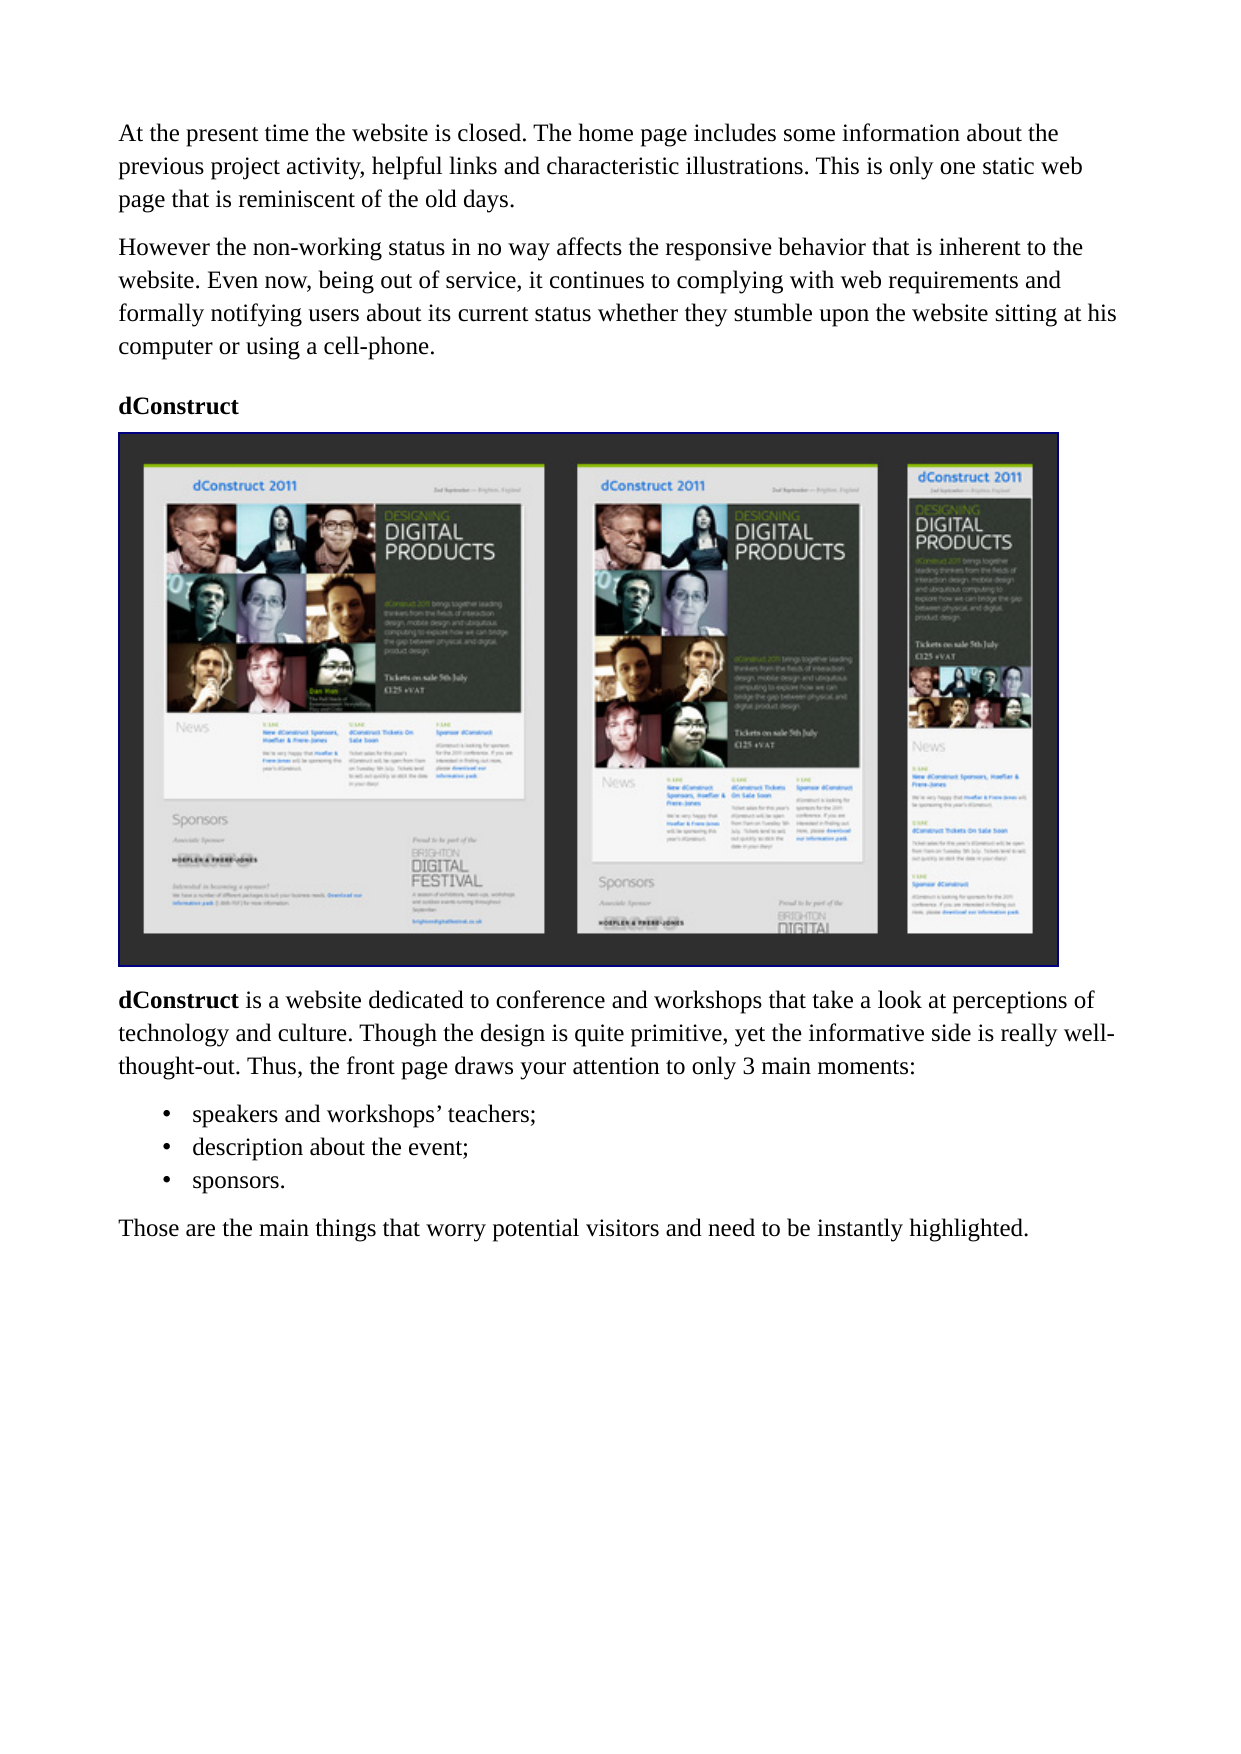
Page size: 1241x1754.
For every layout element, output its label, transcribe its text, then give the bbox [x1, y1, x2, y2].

text dConstruct is a website dedicated to conference and workshops that take a look at perceptions of technology and culture. Though the design is quite primitive, yet the informative side is really well-thought-out. Thus, the front page draws your attention to only 3 main moments: [118, 985, 1122, 1080]
list description about the event; [162, 1132, 1122, 1161]
list sponsors. [162, 1165, 1122, 1194]
picture [120, 434, 1057, 965]
text However the non-working status in no way affects the responsive behavior that is inherent to the website. Even now, being out of service, it continues to complying with web requirements and formally notifying users about its current status whether they stumble upon the website sitting at his computer or using a cell-phone. [118, 232, 1122, 359]
text At the present time the website is closed. The home page includes some information about the previous project activity, helpful links and characteristic illustrations. This is only one static web page that is reminiscent of the old days. [118, 118, 1122, 213]
subtitle dConstruct [118, 391, 1122, 420]
text Those are the main things that worry potential visitors and need to be instantly highlighted. [118, 1213, 1122, 1241]
list speakers and workshops’ teachers; [162, 1099, 1122, 1128]
